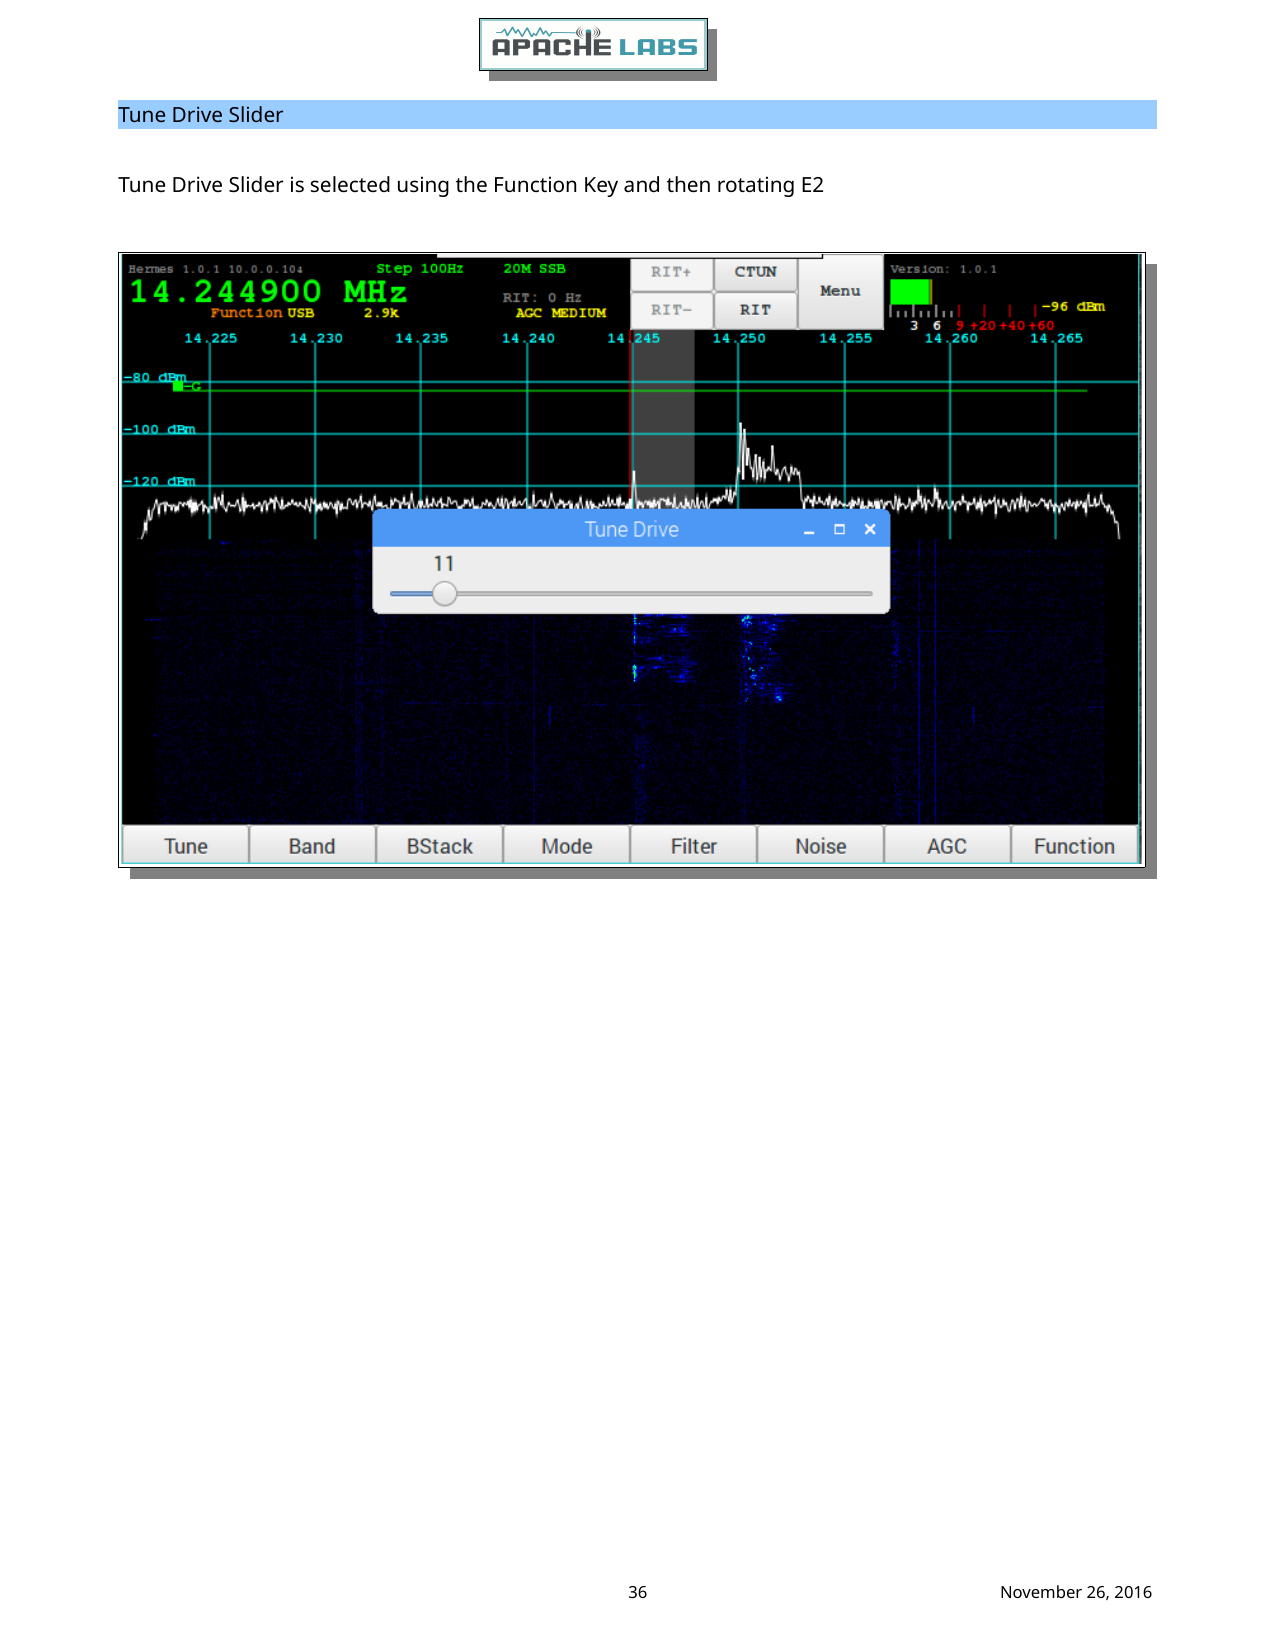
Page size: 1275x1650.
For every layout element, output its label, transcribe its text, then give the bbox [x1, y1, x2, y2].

picture [482, 21, 704, 68]
picture [121, 254, 1142, 864]
text Tune Drive Slider is selected using the Function Key and then rotating E2 [118, 170, 1157, 198]
subtitle Tune Drive Slider [118, 100, 1157, 129]
